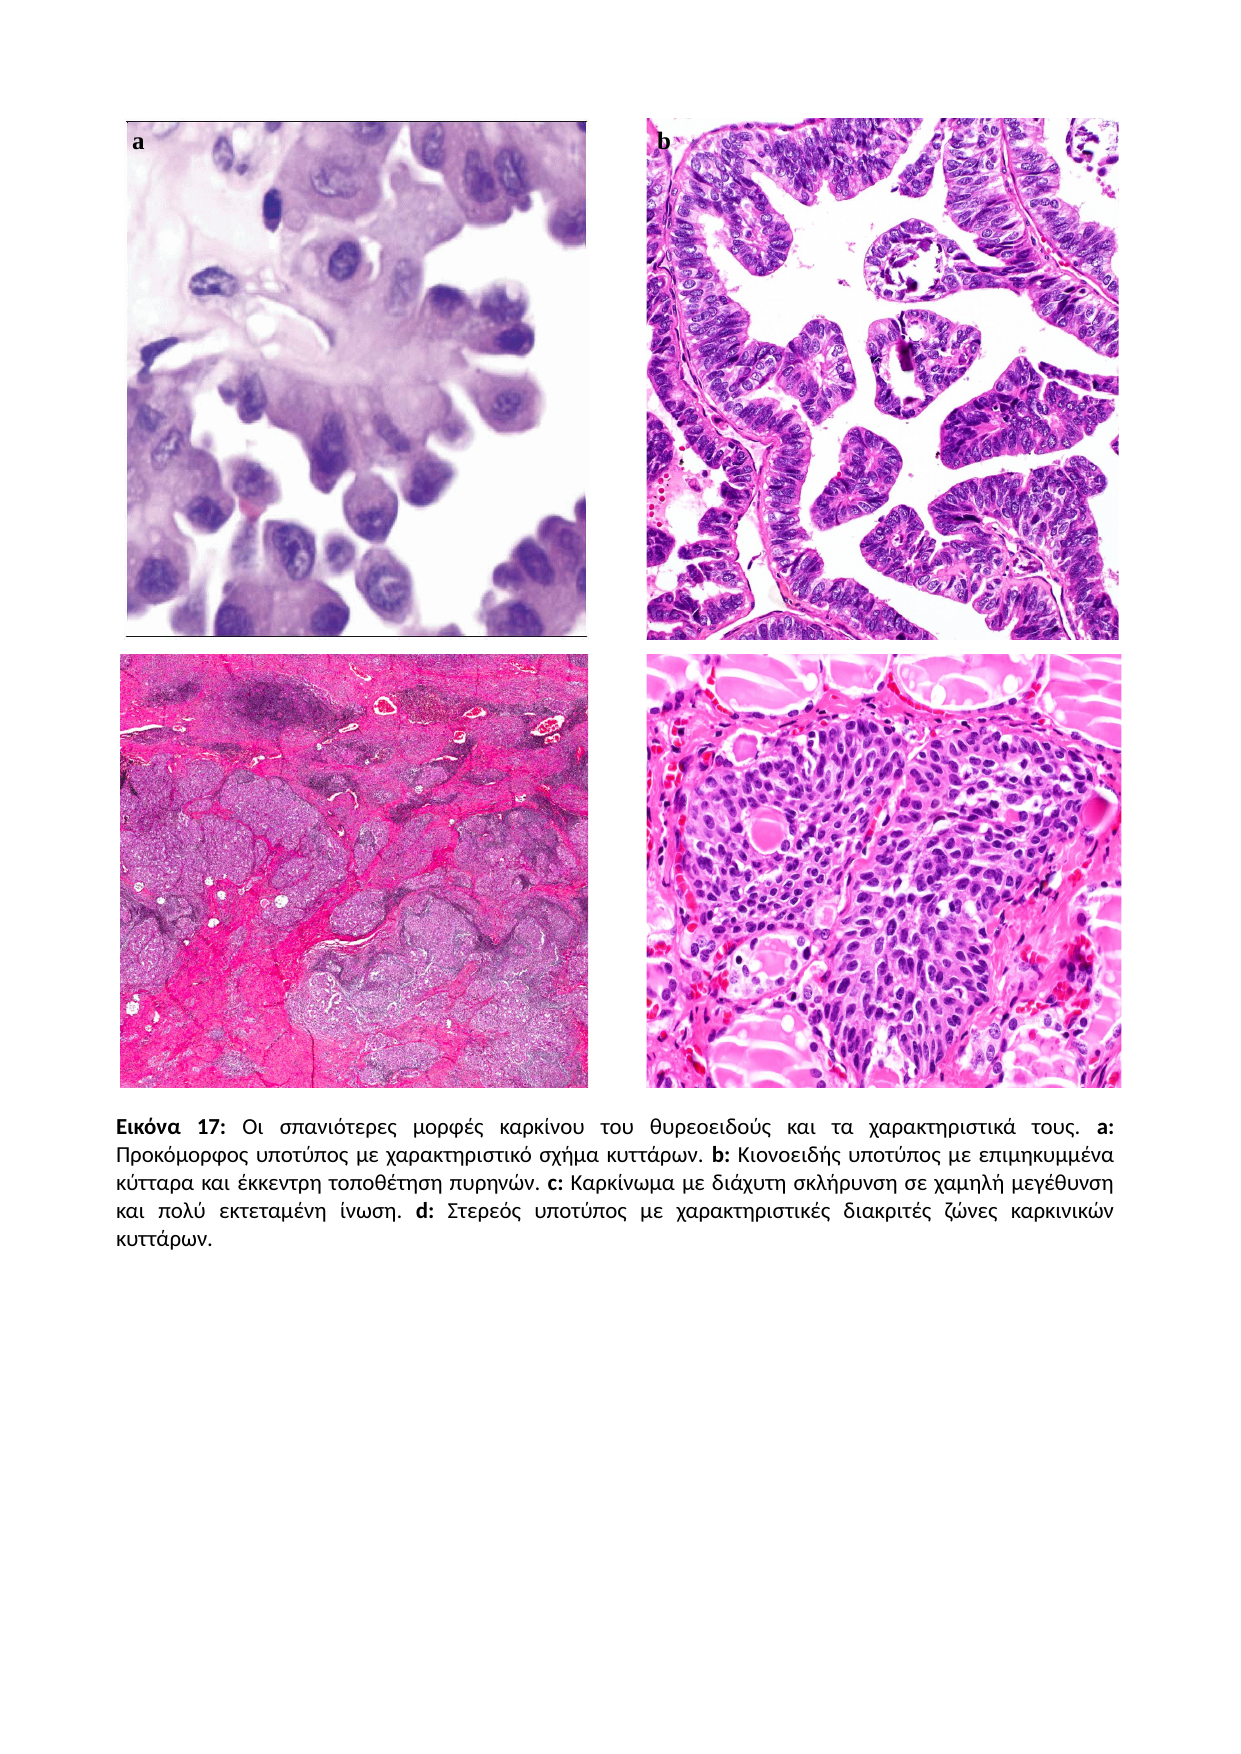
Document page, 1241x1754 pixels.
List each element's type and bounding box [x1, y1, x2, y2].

picture [646, 654, 1122, 1088]
picture [120, 654, 589, 1088]
picture [123, 118, 589, 640]
picture [646, 118, 1034, 640]
